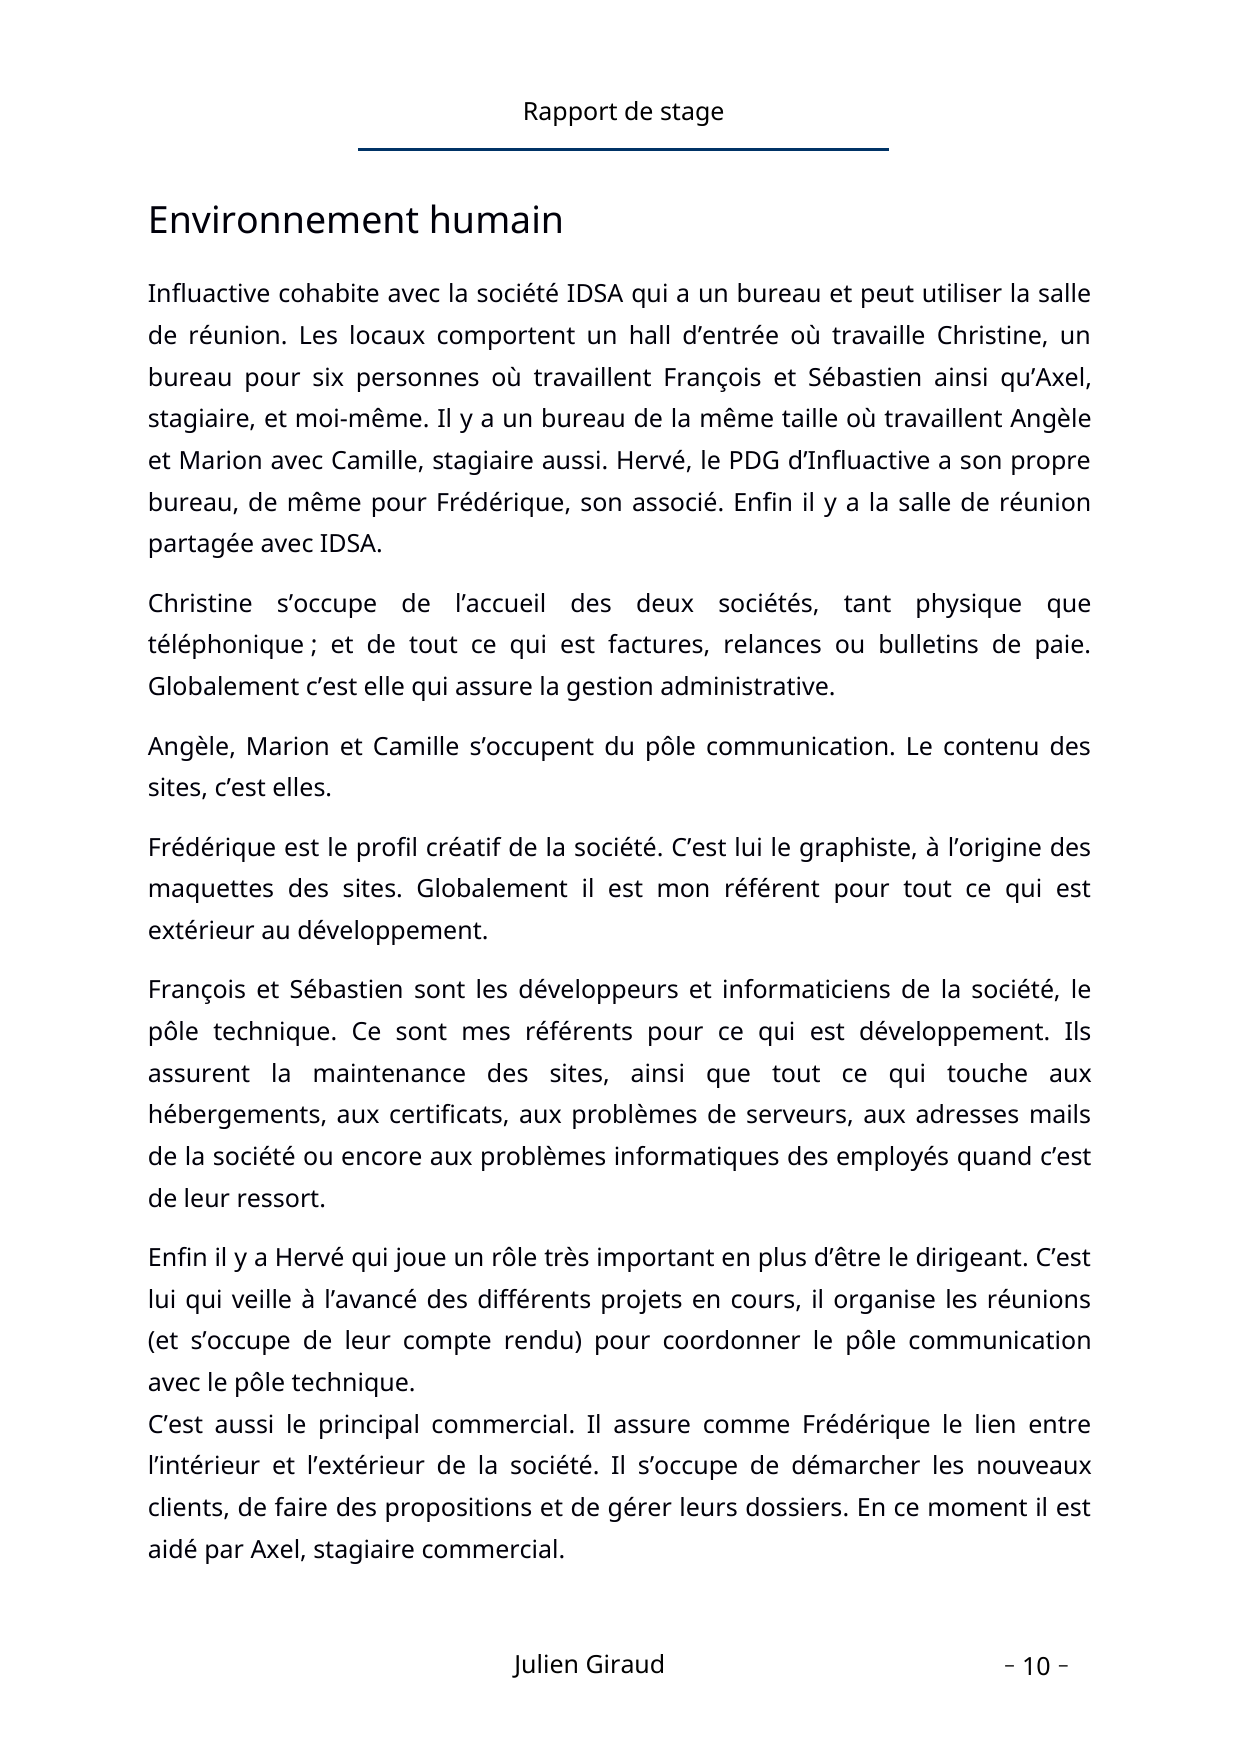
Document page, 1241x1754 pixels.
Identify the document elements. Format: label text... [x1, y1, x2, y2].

text François et Sébastien sont les développeurs et informaticiens de la société, le pôle technique. Ce sont mes référents pour ce qui est développement. Ils assurent la maintenance des sites, ainsi que tout ce qui touche aux hébergements, aux certificats, aux problèmes de serveurs, aux adresses mails de la société ou encore aux problèmes informatiques des employés quand c’est de leur ressort. [148, 965, 1093, 1215]
subtitle Environnement humain [148, 193, 1093, 244]
text Angèle, Marion et Camille s’occupent du pôle communication. Le contenu des sites, c’est elles. [148, 722, 1093, 805]
text Influactive cohabite avec la société IDSA qui a un bureau et peut utiliser la salle de réunion. Les locaux comportent un hall d’entrée où travaille Christine, un bureau pour six personnes où travaillent François et Sébastien ainsi qu’Axel, stagiaire, et moi-même. Il y a un bureau de la même taille où travaillent Angèle et Marion avec Camille, stagiaire aussi. Hervé, le PDG d’Influactive a son propre bureau, de même pour Frédérique, son associé. Enfin il y a la salle de réunion partagée avec IDSA. [148, 269, 1093, 561]
text C’est aussi le principal commercial. Il assure comme Frédérique le lien entre l’intérieur et l’extérieur de la société. Il s’occupe de démarcher les nouveaux clients, de faire des propositions et de gérer leurs dossiers. En ce moment il est aidé par Axel, stagiaire commercial. [148, 1400, 1093, 1566]
text Christine s’occupe de l’accueil des deux sociétés, tant physique que téléphonique ; et de tout ce qui est factures, relances ou bulletins de paie. Globalement c’est elle qui assure la gestion administrative. [148, 579, 1093, 704]
text Frédérique est le profil créatif de la société. C’est lui le graphiste, à l’origine des maquettes des sites. Globalement il est mon référent pour tout ce qui est extérieur au développement. [148, 823, 1093, 948]
text Enfin il y a Hervé qui joue un rôle très important en plus d’être le dirigeant. C’est lui qui veille à l’avancé des différents projets en cours, il organise les réunions (et s’occupe de leur compte rendu) pour coordonner le pôle communication avec le pôle technique. [148, 1233, 1093, 1400]
